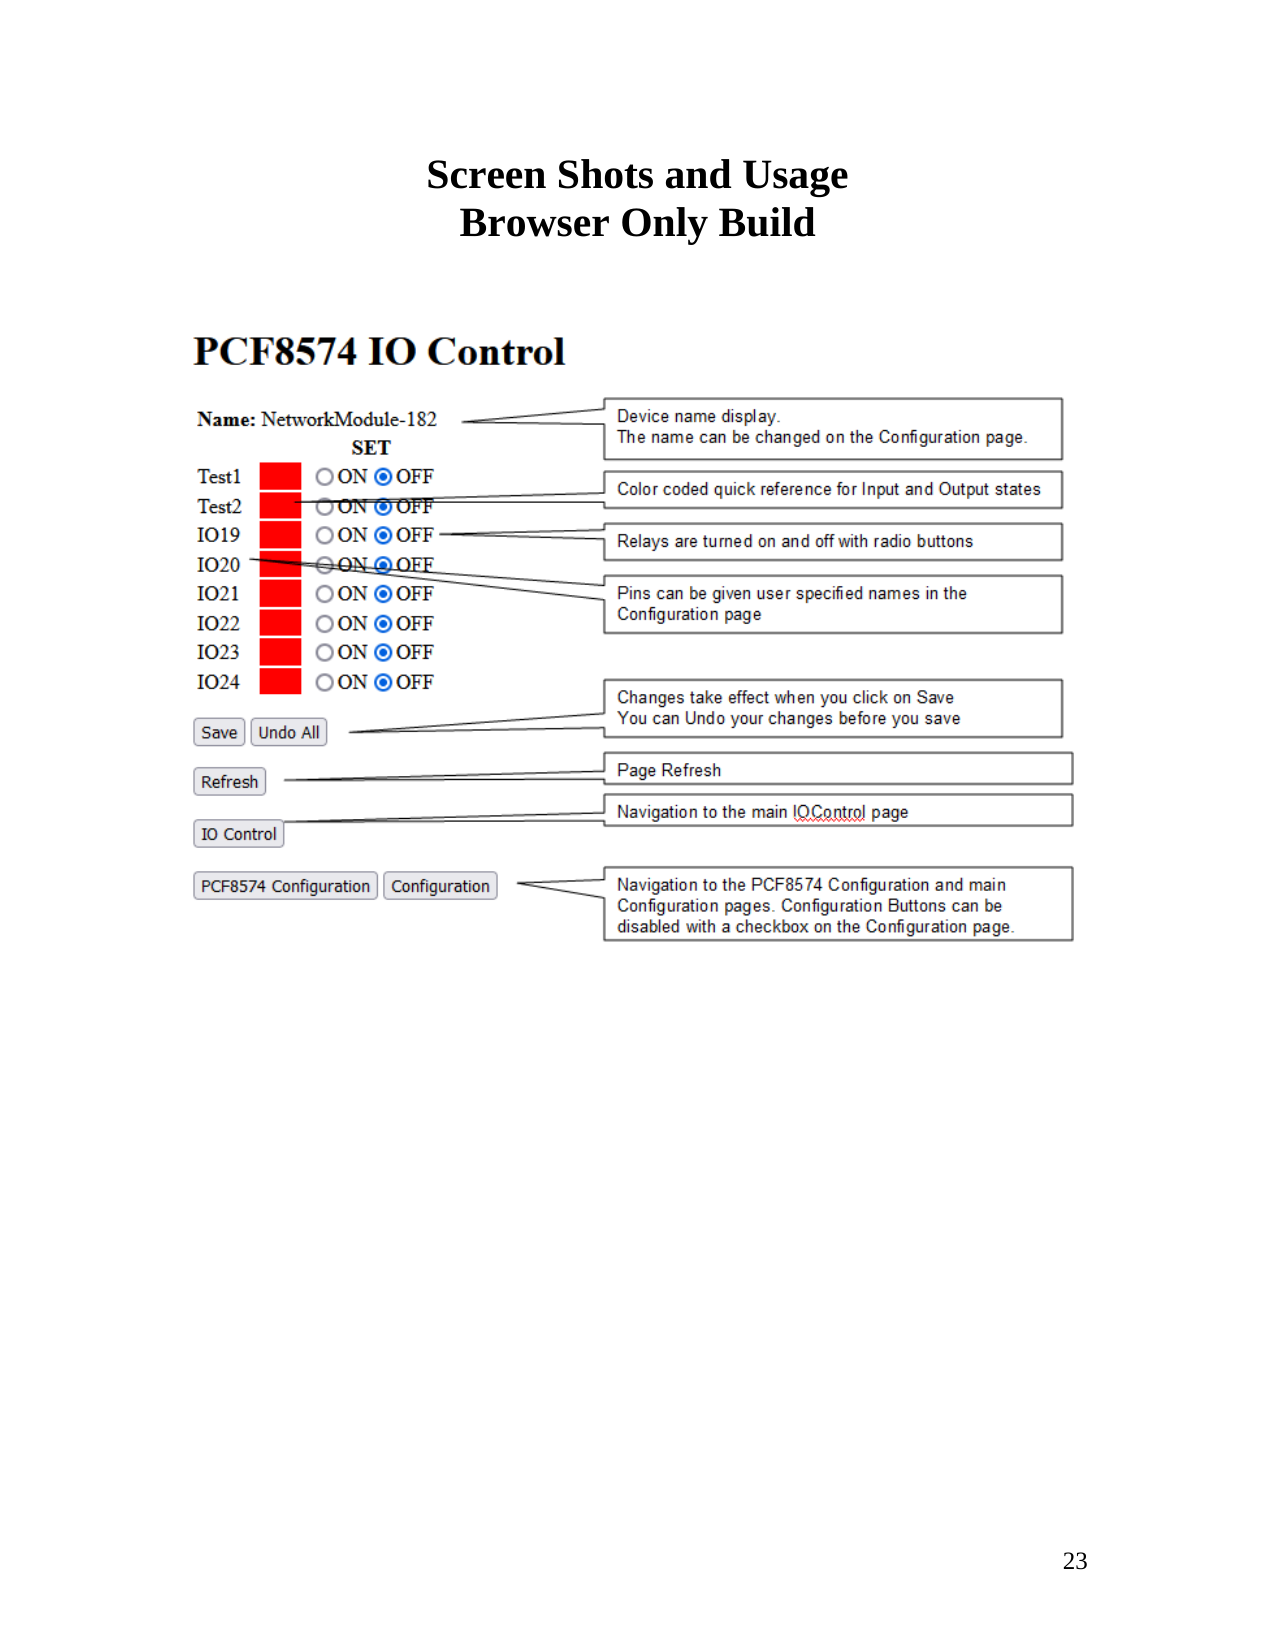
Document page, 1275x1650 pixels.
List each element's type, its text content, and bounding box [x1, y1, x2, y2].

picture [187, 322, 1087, 956]
text Screen Shots and Usage [187, 150, 1087, 198]
text Browser Only Build [187, 198, 1087, 246]
